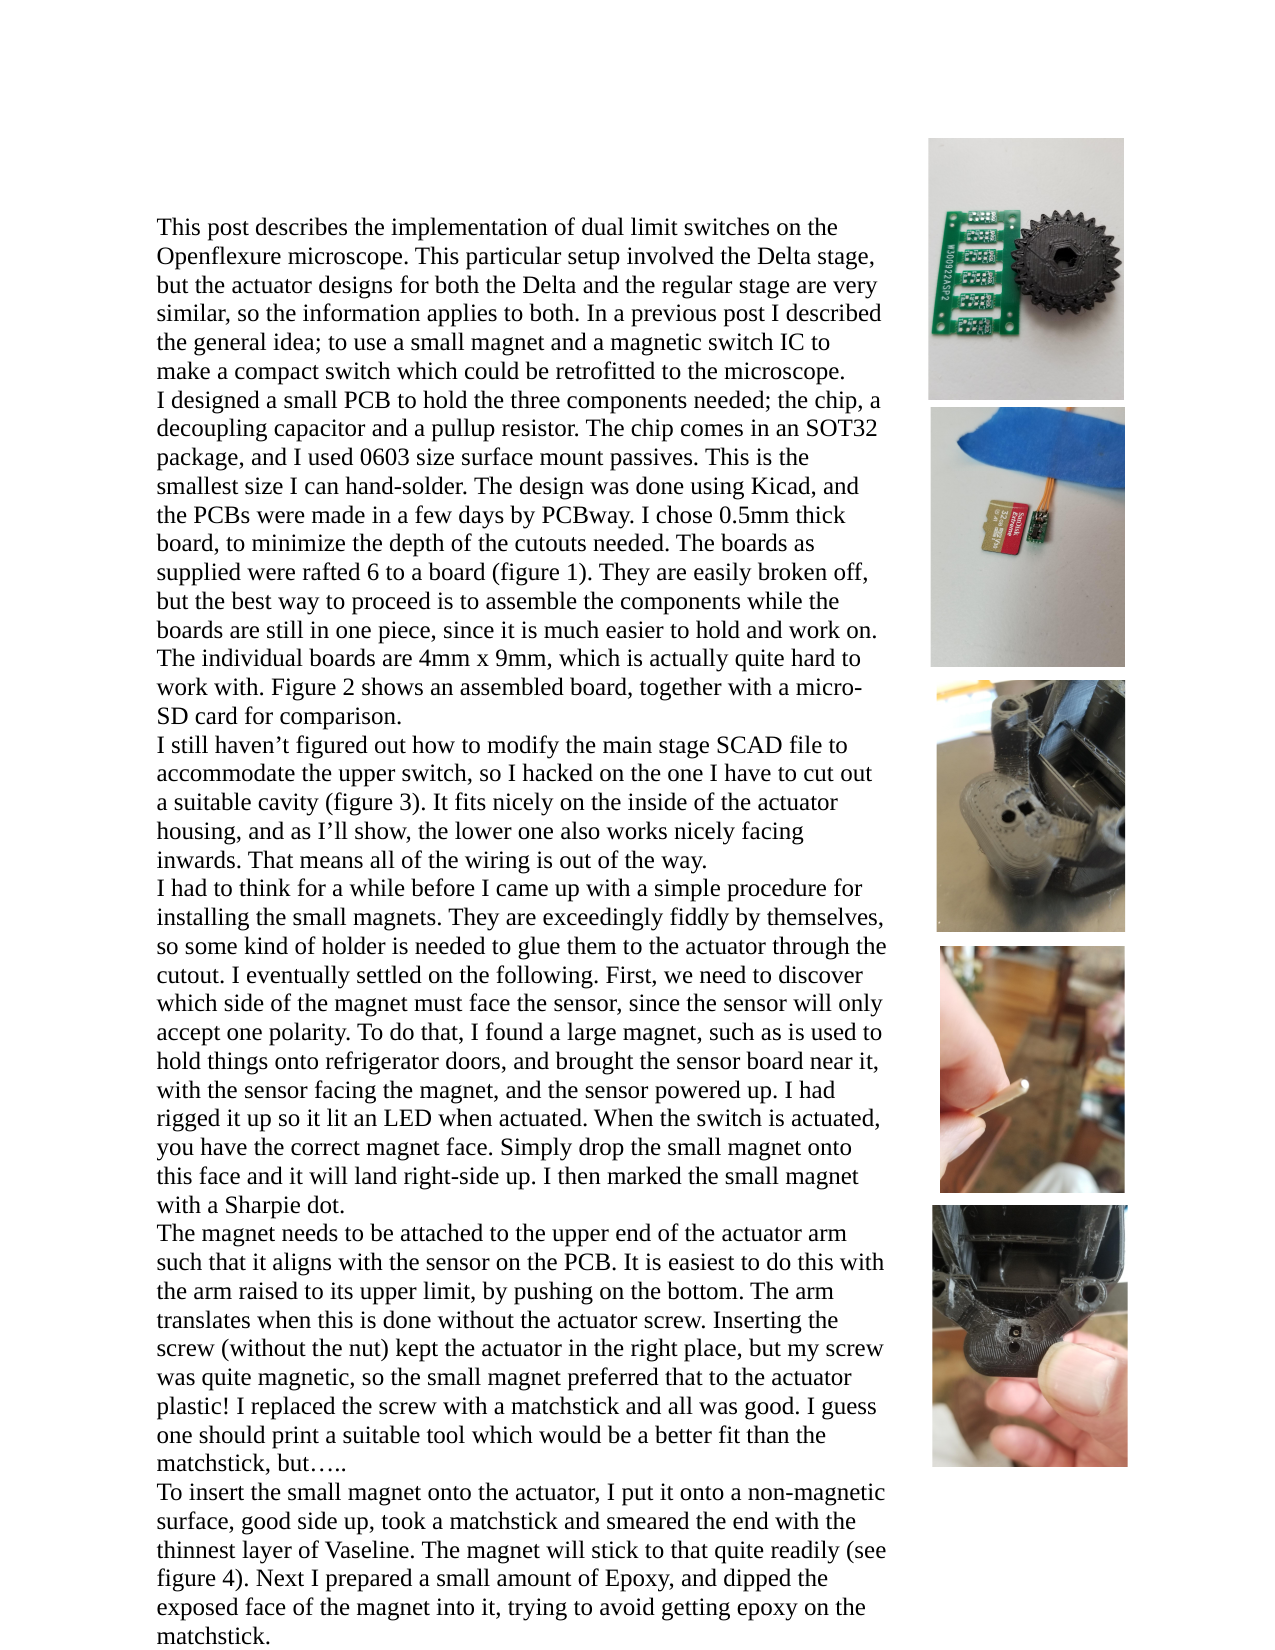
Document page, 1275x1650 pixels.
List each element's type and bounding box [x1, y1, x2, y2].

picture [936, 680, 1125, 932]
picture [932, 1205, 1128, 1467]
picture [940, 946, 1125, 1193]
picture [928, 138, 1124, 400]
picture [930, 407, 1125, 667]
